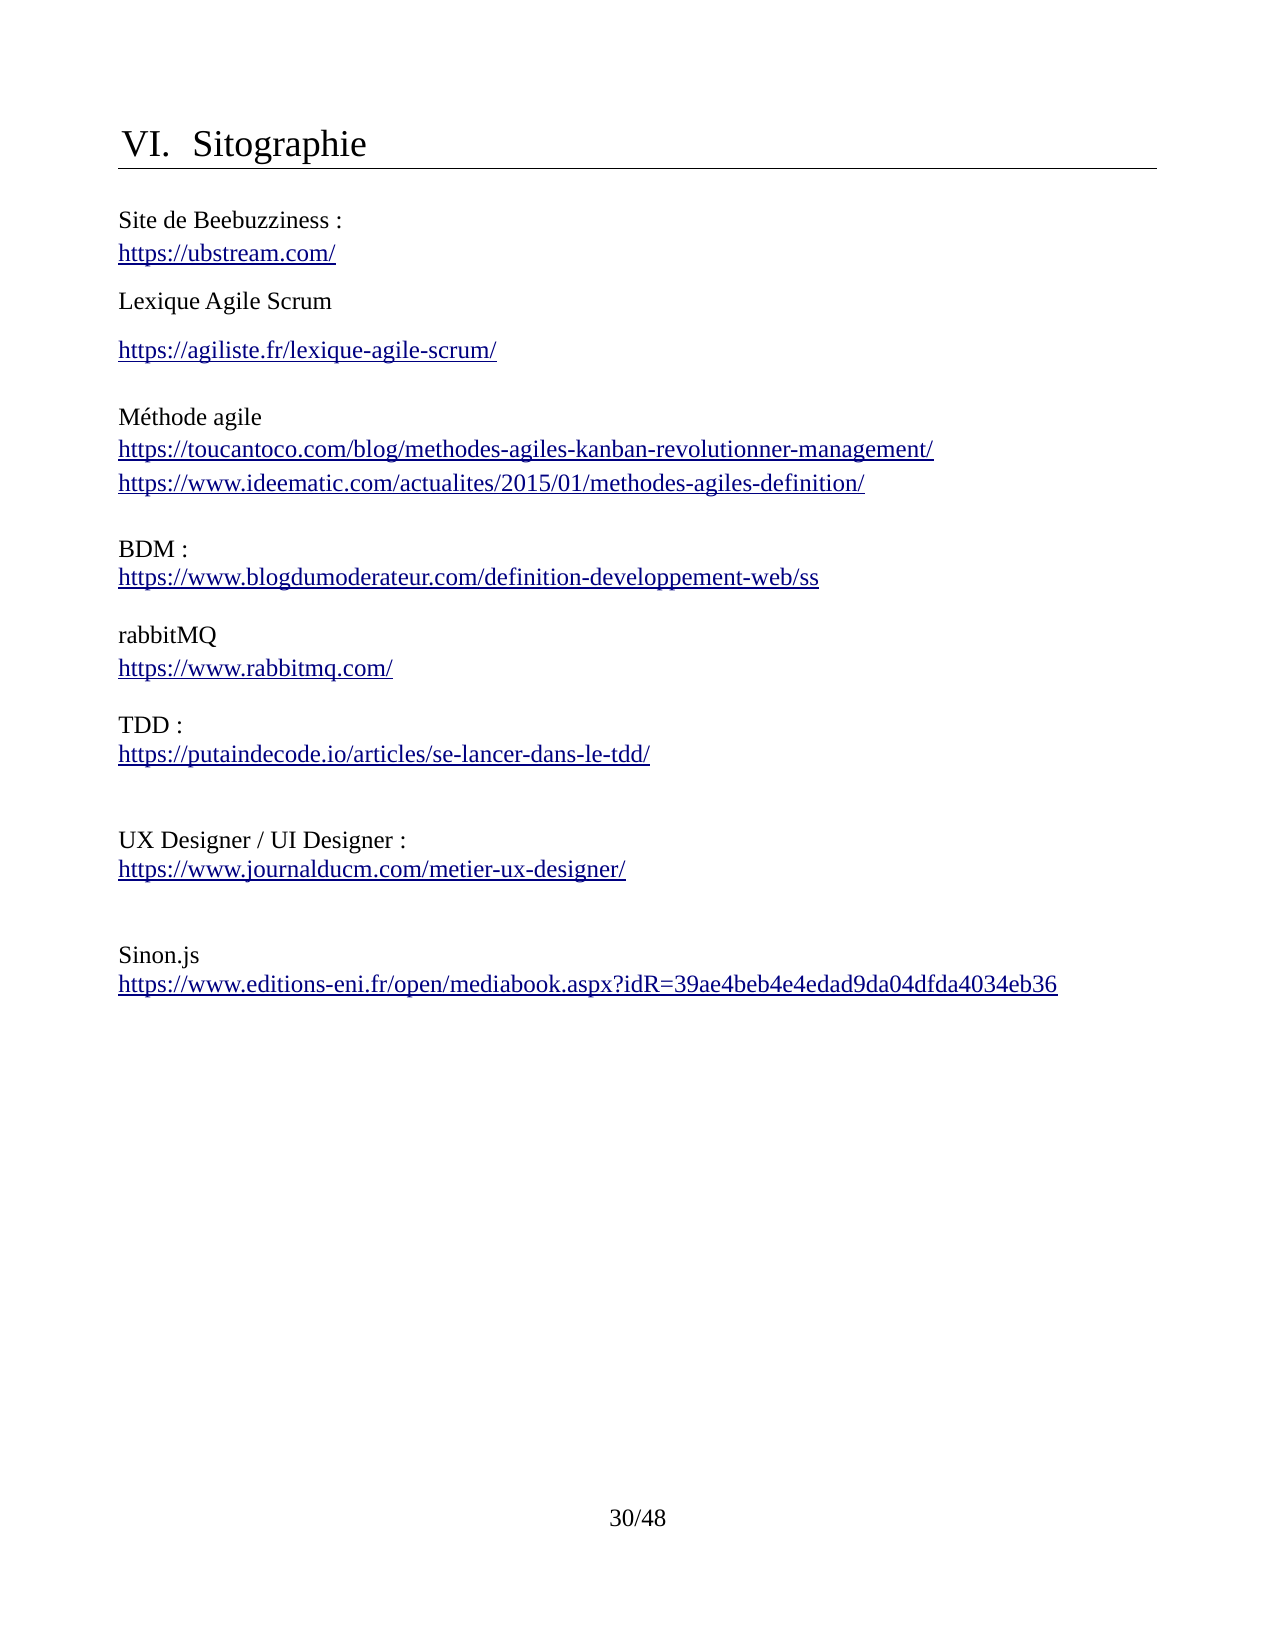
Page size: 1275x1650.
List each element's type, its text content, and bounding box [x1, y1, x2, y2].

text https://putaindecode.io/articles/se-lancer-dans-le-tdd/ [118, 739, 1157, 768]
text https://toucantoco.com/blog/methodes-agiles-kanban-revolutionner-management/ [118, 434, 1157, 463]
text rabbitMQ [118, 620, 1157, 649]
text https://agiliste.fr/lexique-agile-scrum/ [118, 336, 1157, 364]
text Méthode agile [118, 402, 1157, 430]
subtitle Sitographie [118, 118, 1157, 168]
text https://www.blogdumoderateur.com/definition-developpement-web/ss [118, 562, 1157, 591]
text BDM : [118, 534, 1157, 562]
text TDD : [118, 710, 1157, 739]
text https://www.ideematic.com/actualites/2015/01/methodes-agiles-definition/ [118, 468, 1157, 496]
text Sinon.js [118, 940, 1157, 969]
text UX Designer / UI Designer : [118, 825, 1157, 854]
text Lexique Agile Scrum [118, 286, 1157, 315]
text https://www.editions-eni.fr/open/mediabook.aspx?idR=39ae4beb4e4edad9da04dfda4034eb36 [118, 969, 1157, 998]
text https://www.journalducm.com/metier-ux-designer/ [118, 854, 1157, 883]
text Site de Beebuzziness : https://ubstream.com/ [118, 206, 1157, 267]
text https://www.rabbitmq.com/ [118, 653, 1157, 682]
